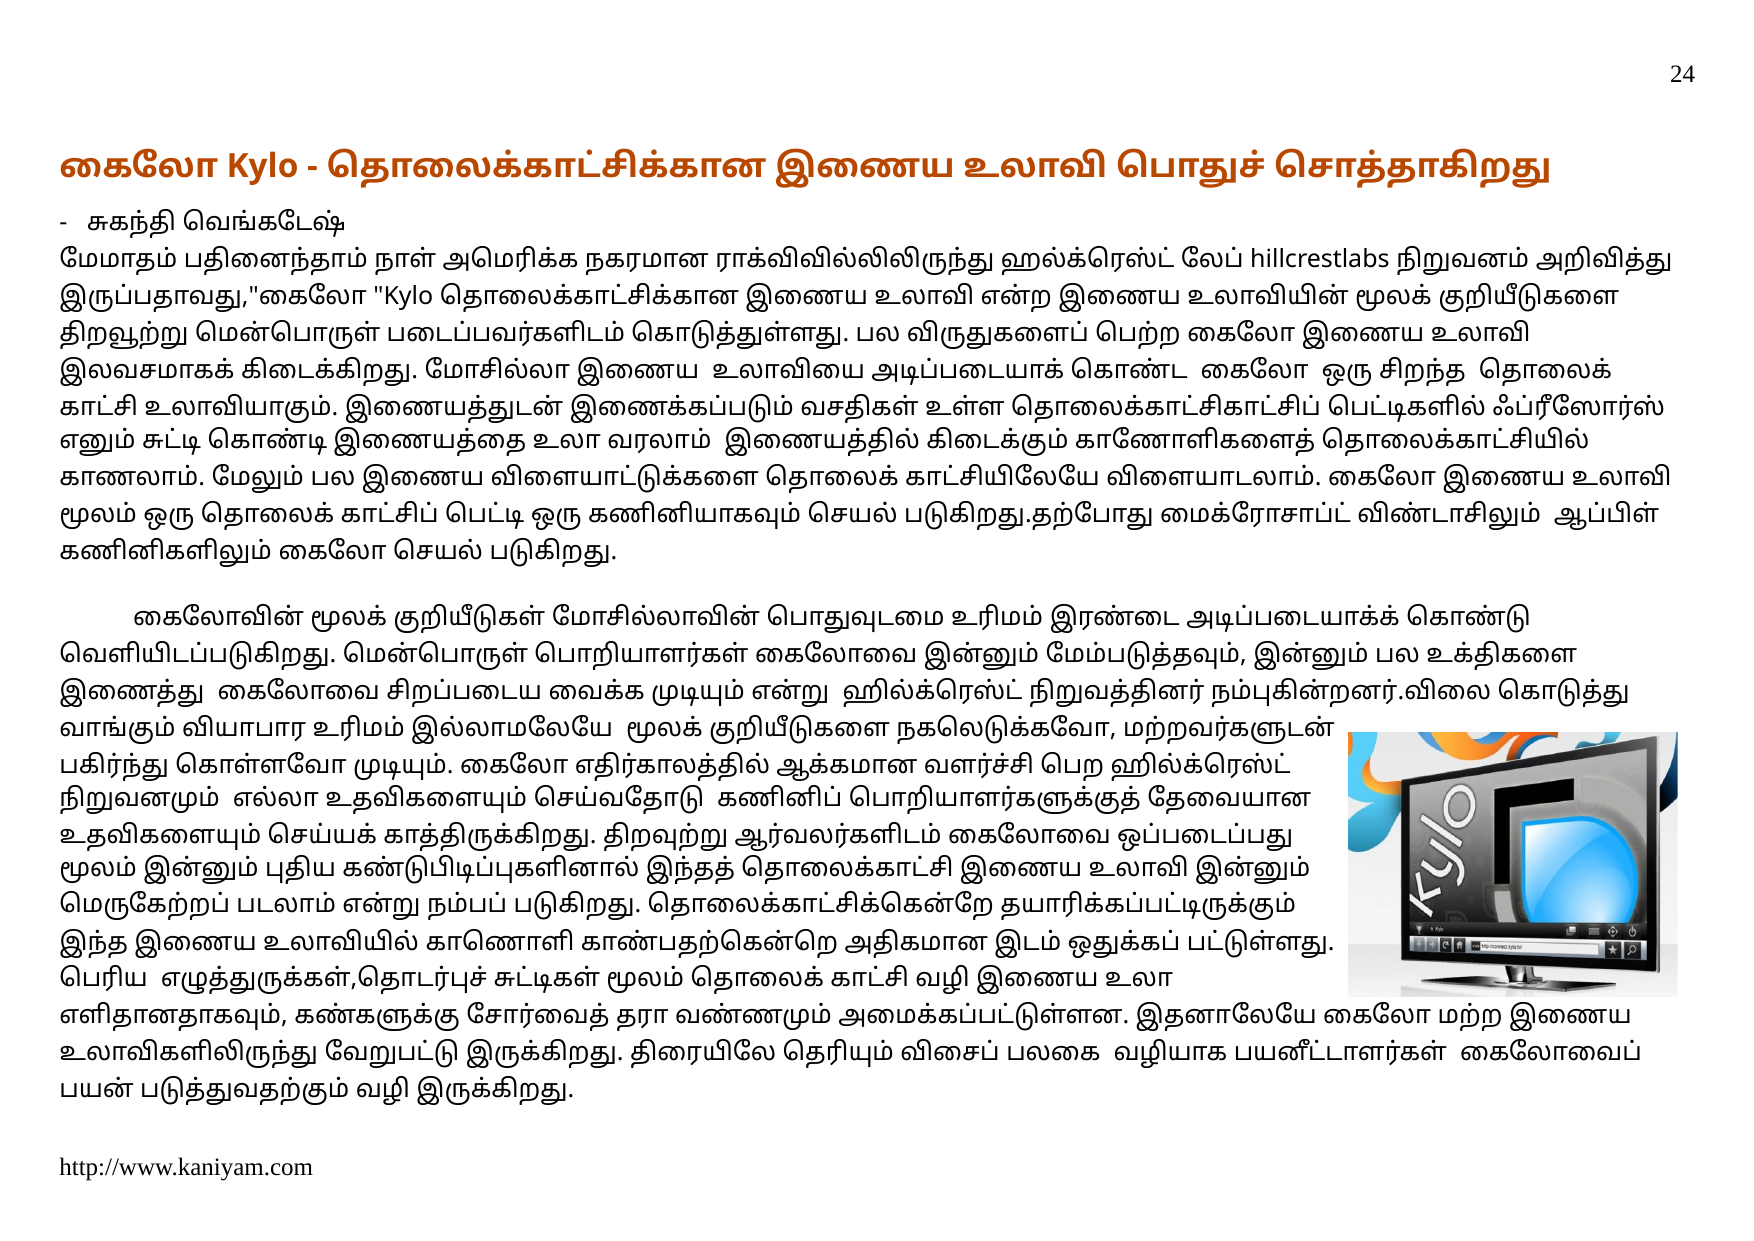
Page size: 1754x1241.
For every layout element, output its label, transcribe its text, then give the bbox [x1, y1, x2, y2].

text கைலோவின் மூலக் குறியீடுகள் மோசில்லாவின் பொதுவுடமை உரிமம் இரண்டை அடிப்படையாக்க் கொண்டு வெளியிடப்படுகிறது. மென்பொருள் பொறியாளர்கள் கைலோவை இன்னும் மேம்படுத்தவும், இன்னும் பல உக்திகளை இணைத்து கைலோவை சிறப்படைய வைக்க முடியும் என்று ஹில்க்ரெஸ்ட் நிறுவத்தினர் நம்புகின்றனர்.விலை கொடுத்து வாங்கும் வியாபார உரிமம் இல்லாமலேயே மூலக் குறியீடுகளை நகலெடுக்கவோ, மற்றவர்களுடன் பகிர்ந்து கொள்ளவோ முடியும். கைலோ எதிர்காலத்தில் ஆக்கமான வளர்ச்சி பெற ஹில்க்ரெஸ்ட் நிறுவனமும் எல்லா உதவிகளையும் செய்வதோடு கணினிப் பொறியாளர்களுக்குத் தேவையான உதவிகளையும் செய்யக் காத்திருக்கிறது. திறவுற்று ஆர்வலர்களிடம் கைலோவை ஒப்படைப்பது மூலம் இன்னும் புதிய கண்டுபிடிப்புகளினால் இந்தத் தொலைக்காட்சி இணைய உலாவி இன்னும் மெருகேற்றப் படலாம் என்று நம்பப் படுகிறது. தொலைக்காட்சிக்கென்றே தயாரிக்கப்பட்டிருக்கும் இந்த இணைய உலாவியில் காணொளி காண்பதற்கென்றெ அதிகமான இடம் ஒதுக்கப் பட்டுள்ளது. பெரிய எழுத்துருக்கள்,தொடர்புச் சுட்டிகள் மூலம் தொலைக் காட்சி வழி இணைய உலா எளிதானதாகவும், கண்களுக்கு சோர்வைத் தரா வண்ணமும் அமைக்கப்பட்டுள்ளன. இதனாலேயே கைலோ மற்ற இணைய உலாவிகளிலிருந்து வேறுபட்டு இருக்கிறது. திரையிலே தெரியும் விசைப் பலகை வழியாக பயனீட்டாளர்கள் கைலோவைப் பயன் படுத்துவதற்கும் வழி இருக்கிறது. [59, 603, 1695, 1108]
picture [1348, 732, 1678, 997]
text மேமாதம் பதினைந்தாம் நாள் அமெரிக்க நகரமான ராக்விவில்லிலிருந்து ஹல்க்ரெஸ்ட் லேப் hillcrestlabs நிறுவனம் அறிவித்து இருப்பதாவது,"கைலோ "Kylo தொலைக்காட்சிக்கான இணைய உலாவி என்ற இணைய உலாவியின் மூலக் குறியீடுகளை திறவூற்று மென்பொருள் படைப்பவர்களிடம் கொடுத்துள்ளது. பல விருதுகளைப் பெற்ற கைலோ இணைய உலாவி இலவசமாகக் கிடைக்கிறது. மோசில்லா இணைய உலாவியை அடிப்படையாக் கொண்ட கைலோ ஒரு சிறந்த தொலைக் காட்சி உலாவியாகும். இணையத்துடன் இணைக்கப்படும் வசதிகள் உள்ள தொலைக்காட்சிகாட்சிப் பெட்டிகளில் ஃப்ரீஸோர்ஸ் எனும் சுட்டி கொண்டி இணையத்தை உலா வரலாம் இணையத்தில் கிடைக்கும் காணோளிகளைத் தொலைக்காட்சியில் காணலாம். மேலும் பல இணைய விளையாட்டுக்களை தொலைக் காட்சியிலேயே விளையாடலாம். கைலோ இணைய உலாவி மூலம் ஒரு தொலைக் காட்சிப் பெட்டி ஒரு கணினியாகவும் செயல் படுகிறது.தற்போது மைக்ரோசாப்ட் விண்டாசிலும் ஆப்பிள் கணினிகளிலும் கைலோ செயல் படுகிறது. [59, 241, 1695, 569]
subtitle கைலோ Kylo - தொலைக்காட்சிக்கான இணைய உலாவி பொதுச் சொத்தாகிறது [59, 142, 1695, 191]
text - சுகந்தி வெங்கடேஷ் [59, 204, 1695, 241]
